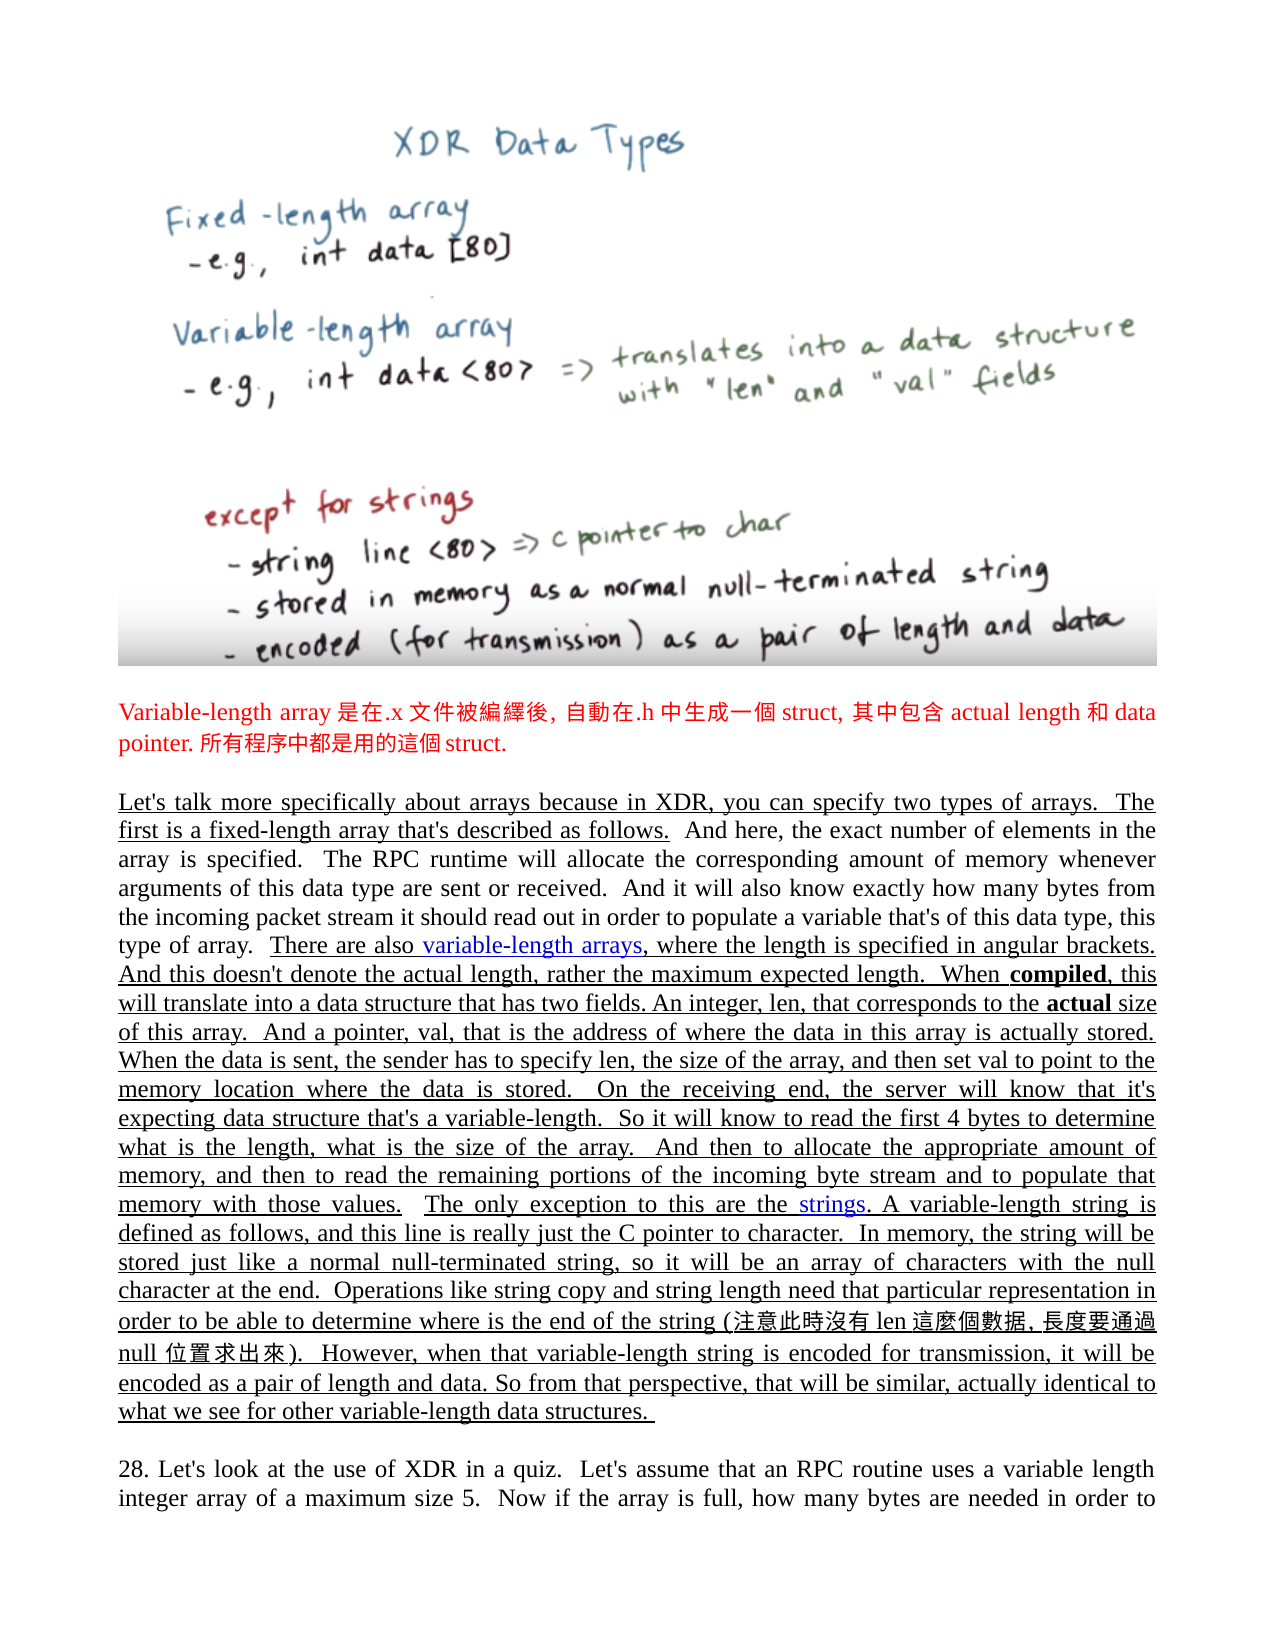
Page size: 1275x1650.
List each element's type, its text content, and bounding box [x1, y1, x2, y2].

text will translate into a data structure that has two fields. An integer, len, that corresponds to the actual size [118, 985, 1157, 1013]
text order to be able to determine where is the end of the string (注意此時沒有len這麼個數据, 長度要通過 [118, 1302, 1157, 1331]
text Variable-length array是在.x文件被編繹後, 自動在.h中生成一個struct, 其中包含actual length和data pointer. 所有程序中都是用的這個struct. [118, 695, 1157, 758]
text memory, and then to read the remaining portions of the incoming byte stream and to populate that memory with those values. The only exception to this are the strings. A variable-length string is defined as follows, and this line is really just the C pointer to character. In memory, the string will be stored just like a normal null-terminated string, so it will be an array of characters with the null character at the end. Operations like string copy and string length need that particular representation in [118, 1158, 1157, 1301]
text Let's talk more specifically about arrays because in XDR, you can specify two types of arrays. The first is a fixed-length array that's described as follows. And here, the exact number of elements in the array is specified. The RPC runtime will allocate the corresponding amount of memory whenever arguments of this data type are sent or received. And it will also know exactly how many bytes from the incoming packet stream it should read out in order to populate a variable that's of this data type, this type of array. There are also variable-length arrays, where the length is specified in angular brackets. And this doesn't denote the actual length, rather the maximum expected length. When compiled, this [118, 787, 1157, 984]
text memory location where the data is stored. On the receiving end, the server will know that it's expecting data structure that's a variable-length. So it will know to read the first 4 bytes to determine what is the length, what is the size of the array. And then to allocate the appropriate amount of [118, 1072, 1157, 1157]
picture [118, 118, 1157, 666]
text 28. Let's look at the use of XDR in a quiz. Let's assume that an RPC routine uses a variable length integer array of a maximum size 5. Now if the array is full, how many bytes are needed in order to [118, 1454, 1157, 1511]
text of this array. And a pointer, val, that is the address of where the data in this array is actually stored. When the data is sent, the sender has to specify len, the size of the array, and then set val to point to the [118, 1014, 1157, 1071]
text null位置求出來). However, when that variable-length string is encoded for transmission, it will be encoded as a pair of length and data. So from that perspective, that will be similar, actually identical to [118, 1332, 1157, 1393]
text what we see for other variable-length data structures. [118, 1394, 1157, 1425]
